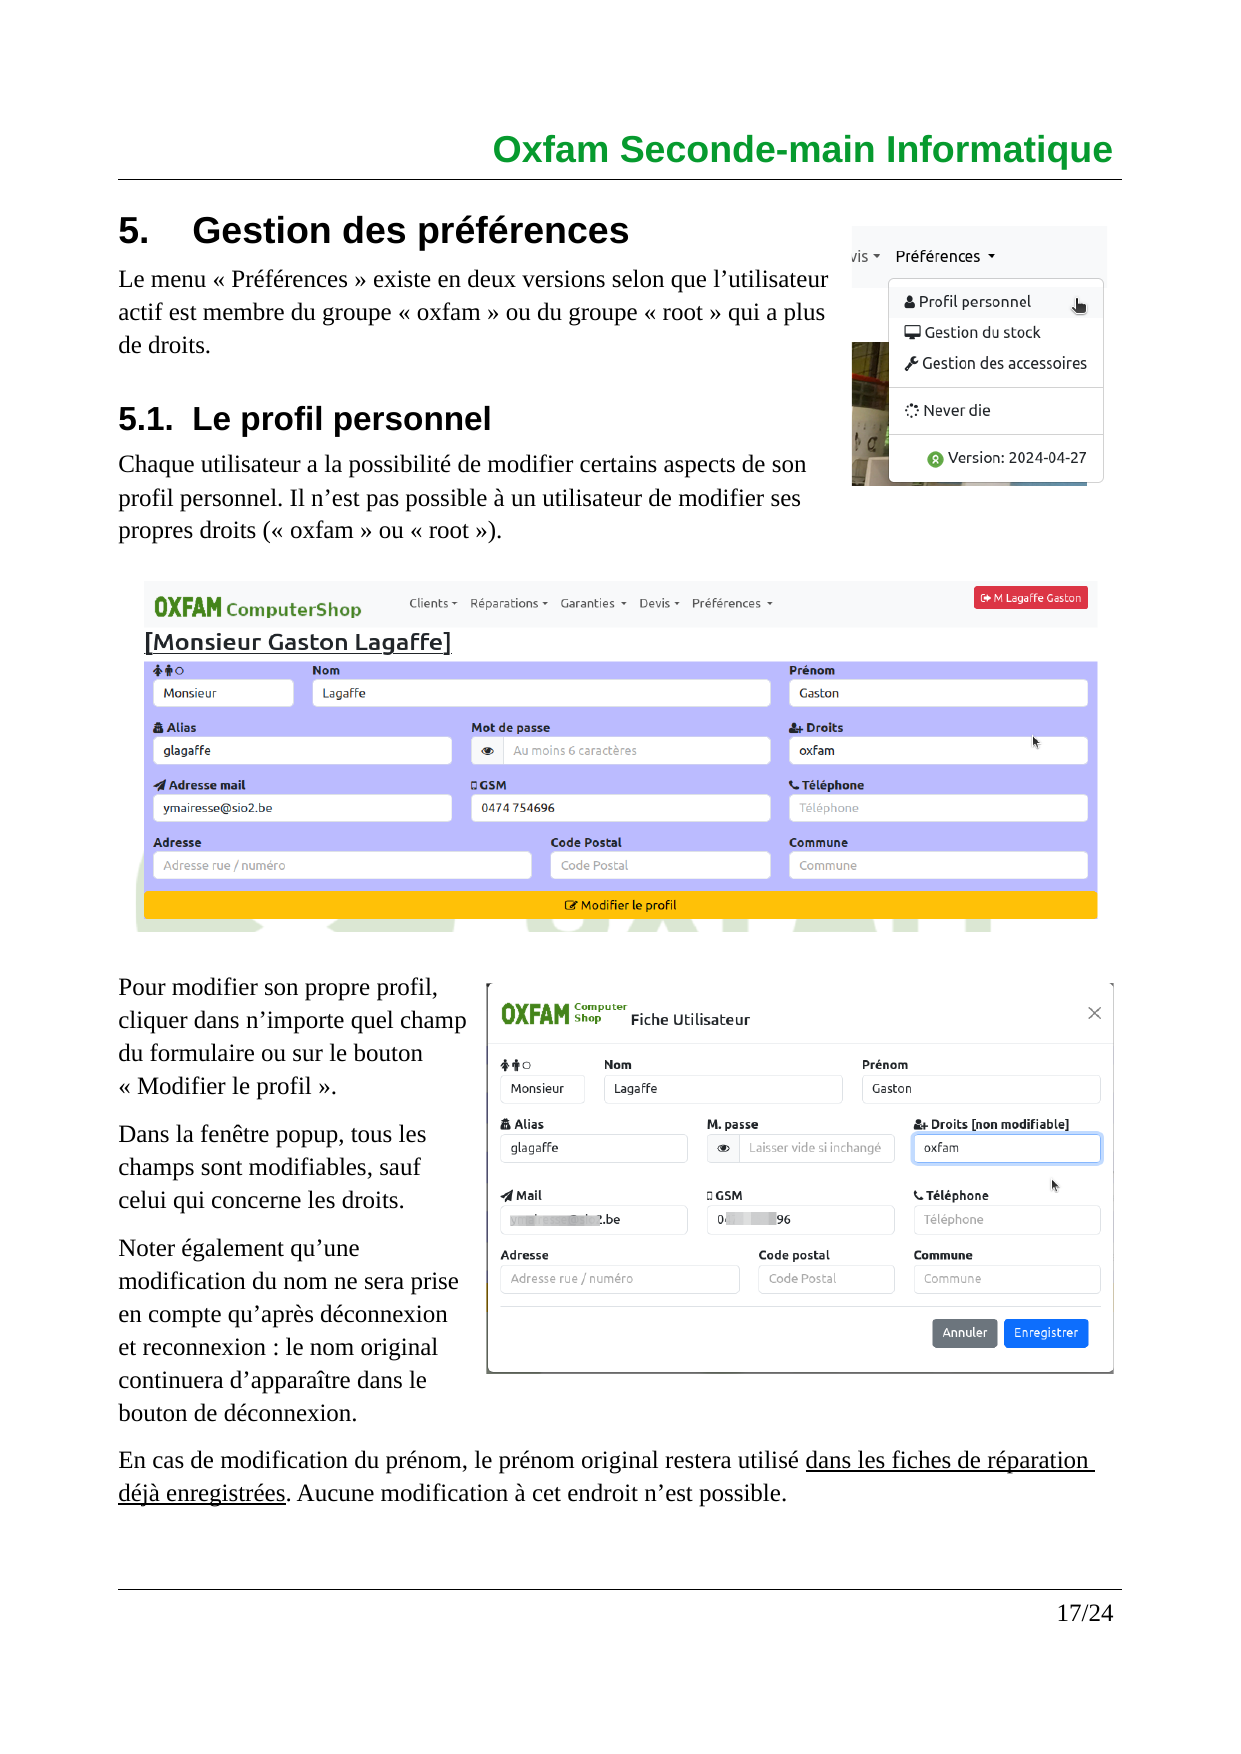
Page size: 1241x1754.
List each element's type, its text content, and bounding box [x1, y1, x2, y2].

text Dans la fenêtre popup, tous les champs sont modifiables, sauf celui qui concerne les droits. [118, 1119, 468, 1214]
text Pour modifier son propre profil, cliquer dans n’importe quel champ du formulaire ou sur le bouton « Modifier le profil ». [118, 563, 1131, 1391]
picture [135, 581, 1105, 932]
text Noter également qu’une modification du nom ne sera prise en compte qu’après déconnexion et reconnexion : le nom original continuera d’apparaître dans le bouton de déconnexion. [118, 1233, 1122, 1427]
picture [486, 983, 1114, 1374]
subtitle Le profil personnel [118, 399, 834, 437]
picture [851, 226, 1108, 486]
text Chaque utilisateur a la possibilité de modifier certains aspects de son profil personnel. Il n’est pas possible à un utilisateur de modifier ses propres droits (« oxfam » ou « root »). [118, 449, 1122, 544]
text Le menu « Préférences » existe en deux versions selon que l’utilisateur actif est membre du groupe « oxfam » ou du groupe « root » qui a plus de droits. [118, 264, 834, 359]
subtitle Gestion des préférences [118, 208, 1125, 503]
text En cas de modification du prénom, le prénom original restera utilisé dans les fiches de réparation déjà enregistrées. Aucune modification à cet endroit n’est possible. [118, 1445, 1122, 1507]
